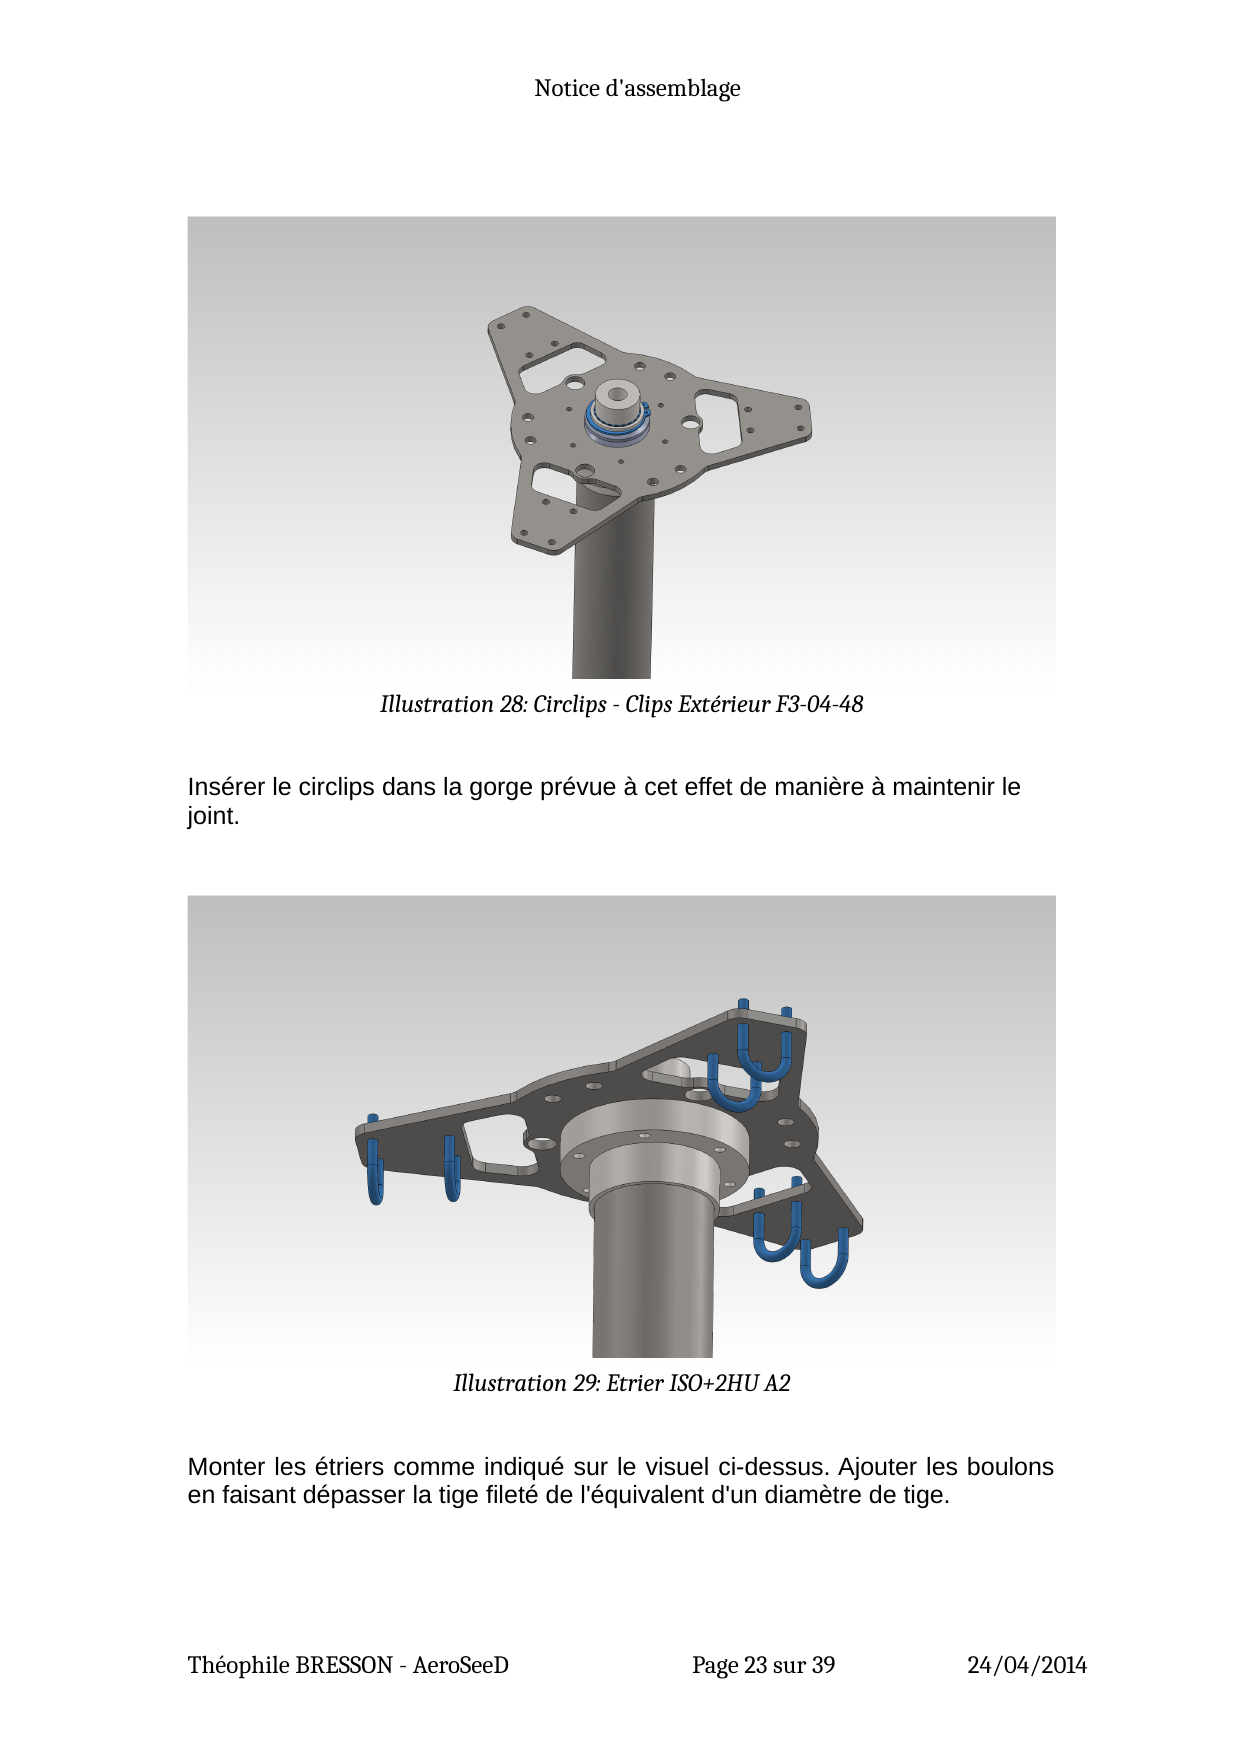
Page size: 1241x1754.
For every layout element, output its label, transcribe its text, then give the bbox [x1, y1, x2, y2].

text Illustration 29: Etrier ISO+2HU A2 [187, 1369, 1056, 1398]
picture [187, 216, 1056, 690]
picture [187, 895, 1056, 1369]
text Illustration 28: Circlips - Clips Extérieur F3-04-48 [187, 690, 1056, 718]
text Monter les étriers comme indiqué sur le visuel ci-dessus. Ajouter les boulons en faisant dépasser la tige fileté de l'équivalent d'un diamètre de tige. [187, 1451, 1056, 1509]
text Insérer le circlips dans la gorge prévue à cet effet de manière à maintenir le joint. [187, 772, 1056, 829]
